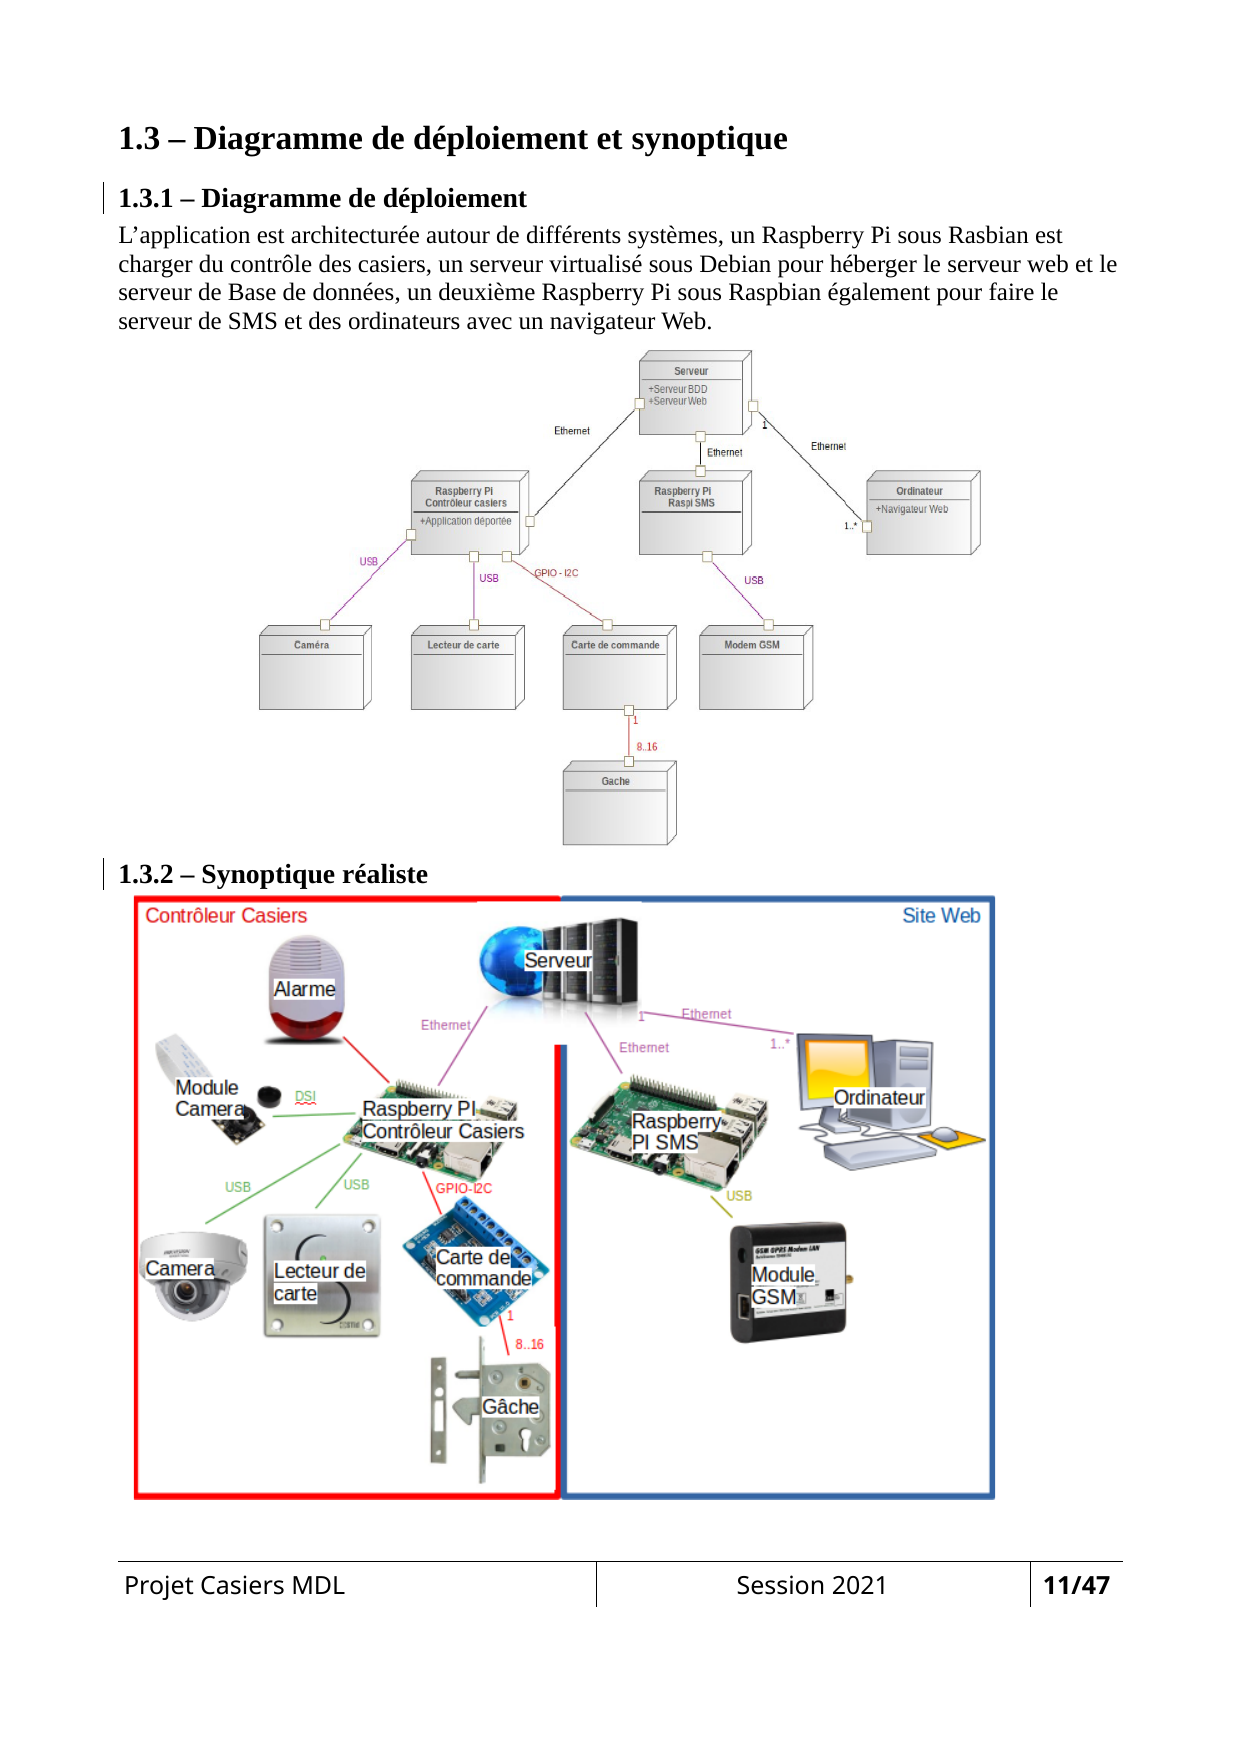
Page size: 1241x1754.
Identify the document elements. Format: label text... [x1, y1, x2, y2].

subtitle 1.3 – Diagramme de déploiement et synoptique [118, 118, 1122, 157]
text L’application est architecturée autour de différents systèmes, un Raspberry Pi sous Rasbian est charger du contrôle des casiers, un serveur virtualisé sous Debian pour héberger le serveur web et le serveur de Base de données, un deuxième Raspberry Pi sous Raspbian également pour faire le serveur de SMS et des ordinateurs avec un navigateur Web. [118, 220, 1122, 335]
subtitle 1.3.2 – Synoptique réaliste [118, 858, 1122, 890]
picture [133, 894, 996, 1500]
subtitle 1.3.1 – Diagramme de déploiement [118, 182, 1122, 214]
picture [214, 345, 1004, 857]
